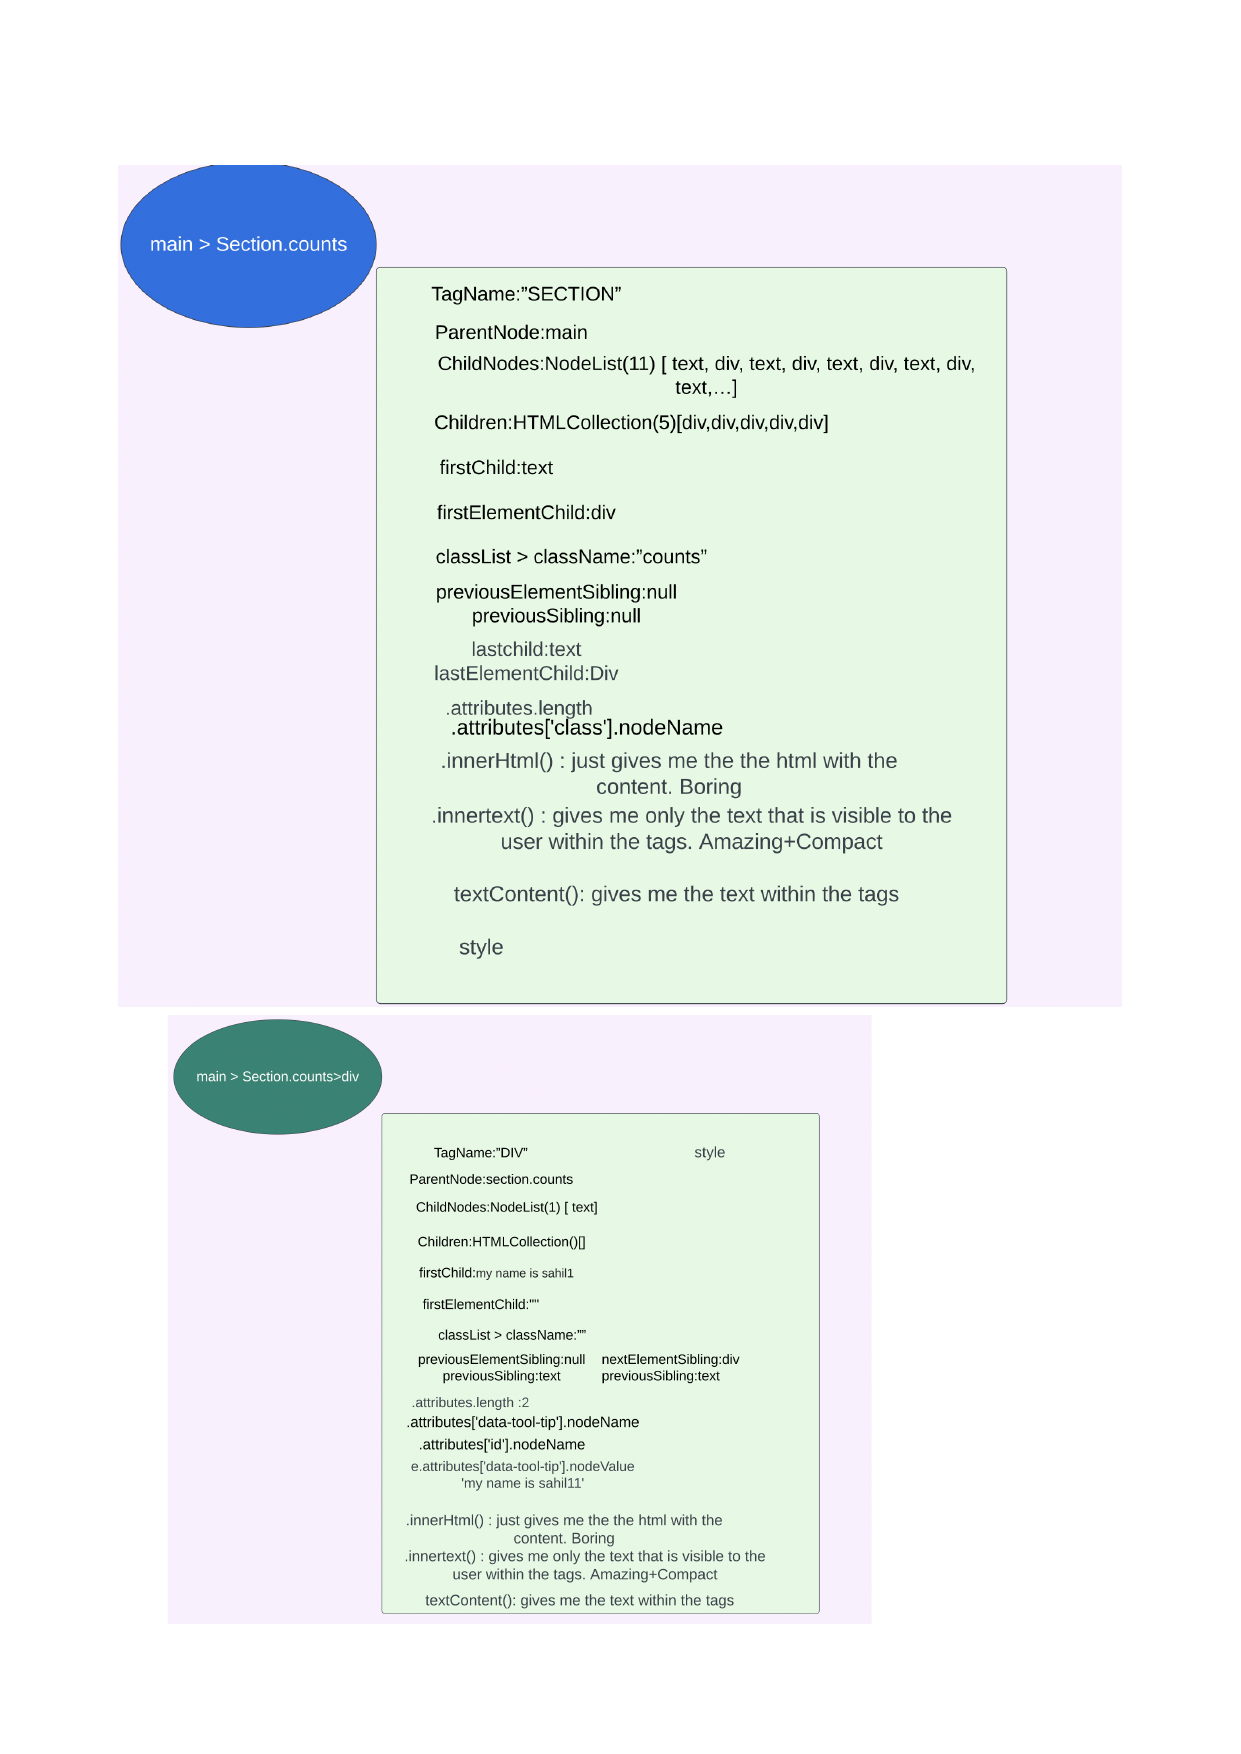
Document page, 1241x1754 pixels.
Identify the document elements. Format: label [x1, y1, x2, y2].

picture [167, 1015, 872, 1624]
picture [118, 165, 1123, 1007]
